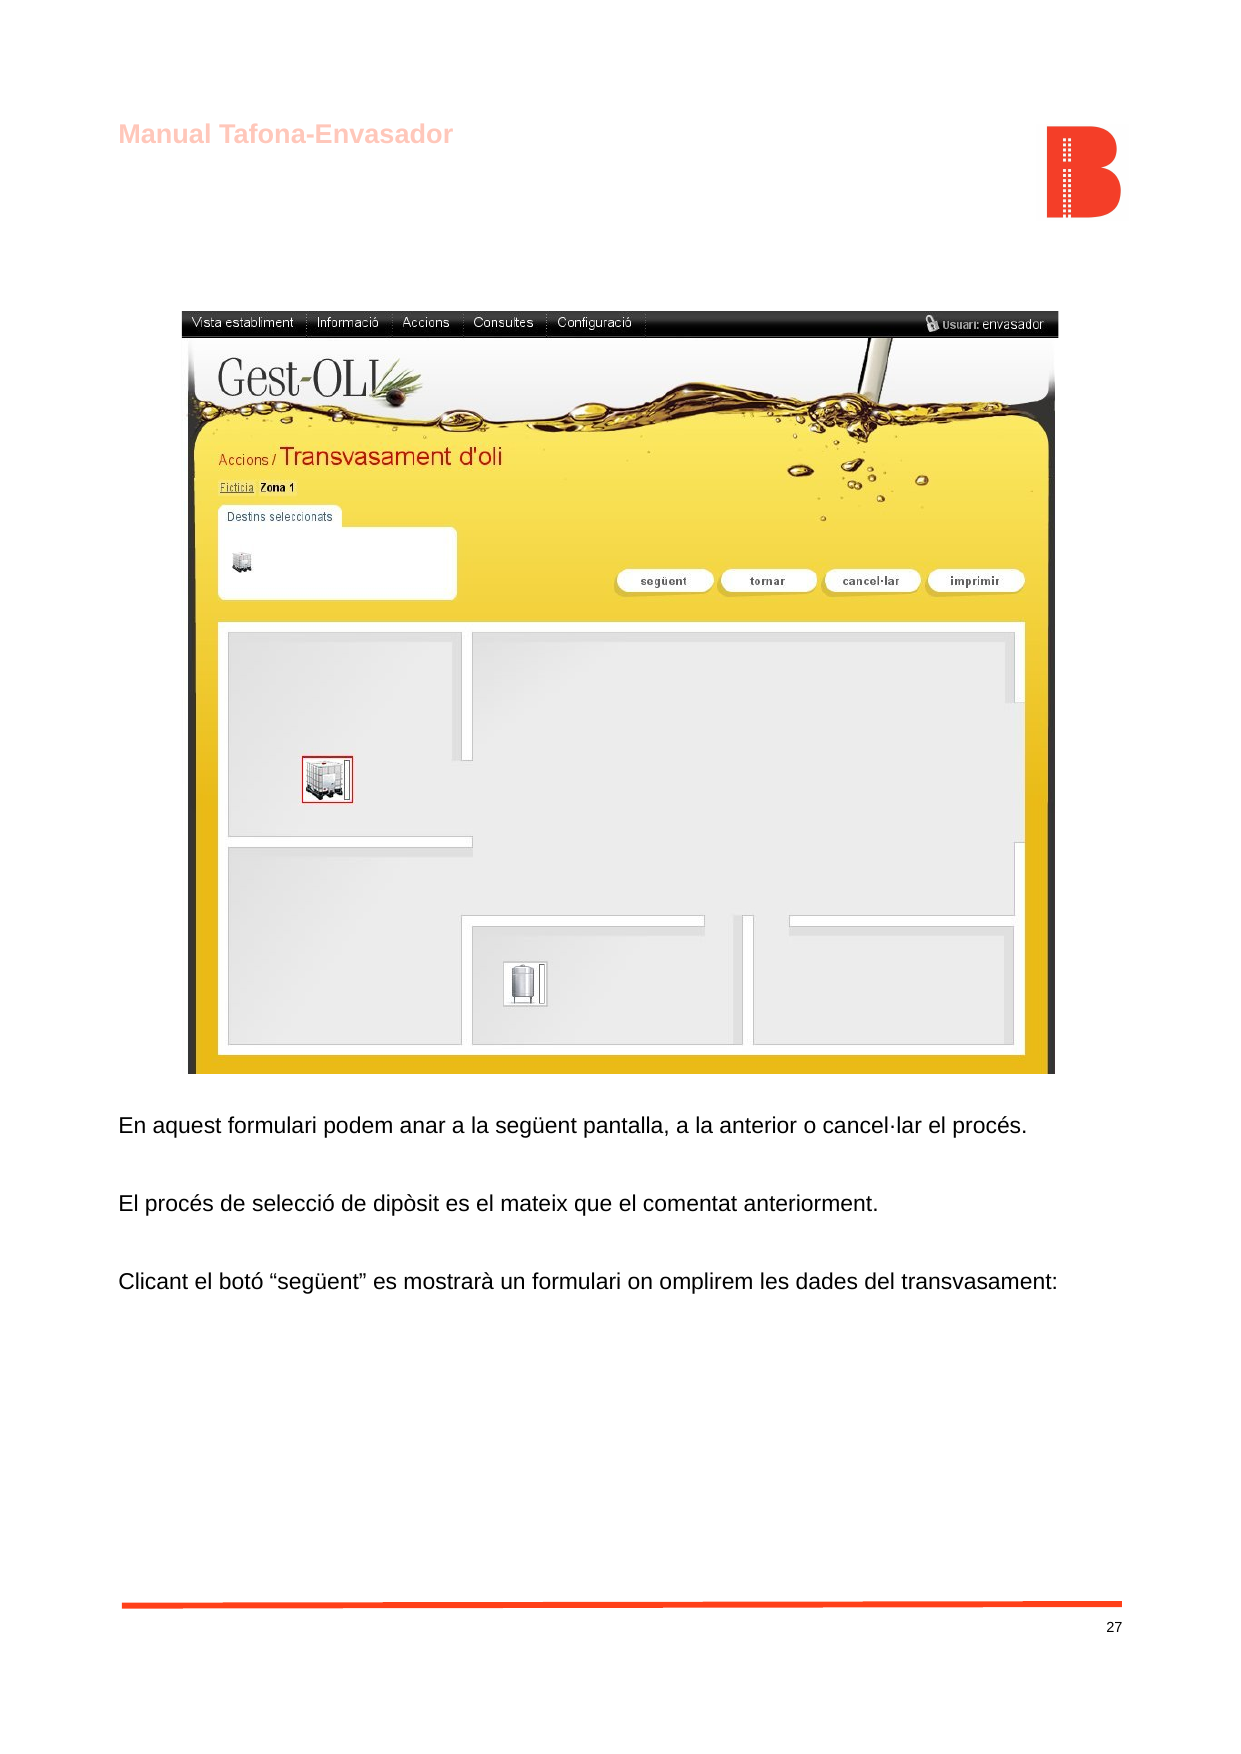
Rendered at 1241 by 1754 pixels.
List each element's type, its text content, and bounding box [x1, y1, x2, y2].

text El procés de selecció de dipòsit es el mateix que el comentat anteriorment. [118, 1190, 1122, 1217]
text En aquest formulari podem anar a la següent pantalla, a la anterior o cancel·lar el procés. [118, 1112, 1122, 1139]
text Clicant el botó “següent” es mostrarà un formulari on omplirem les dades del transvasament: [118, 1268, 1122, 1294]
picture [181, 311, 1059, 1074]
picture [1036, 124, 1130, 221]
